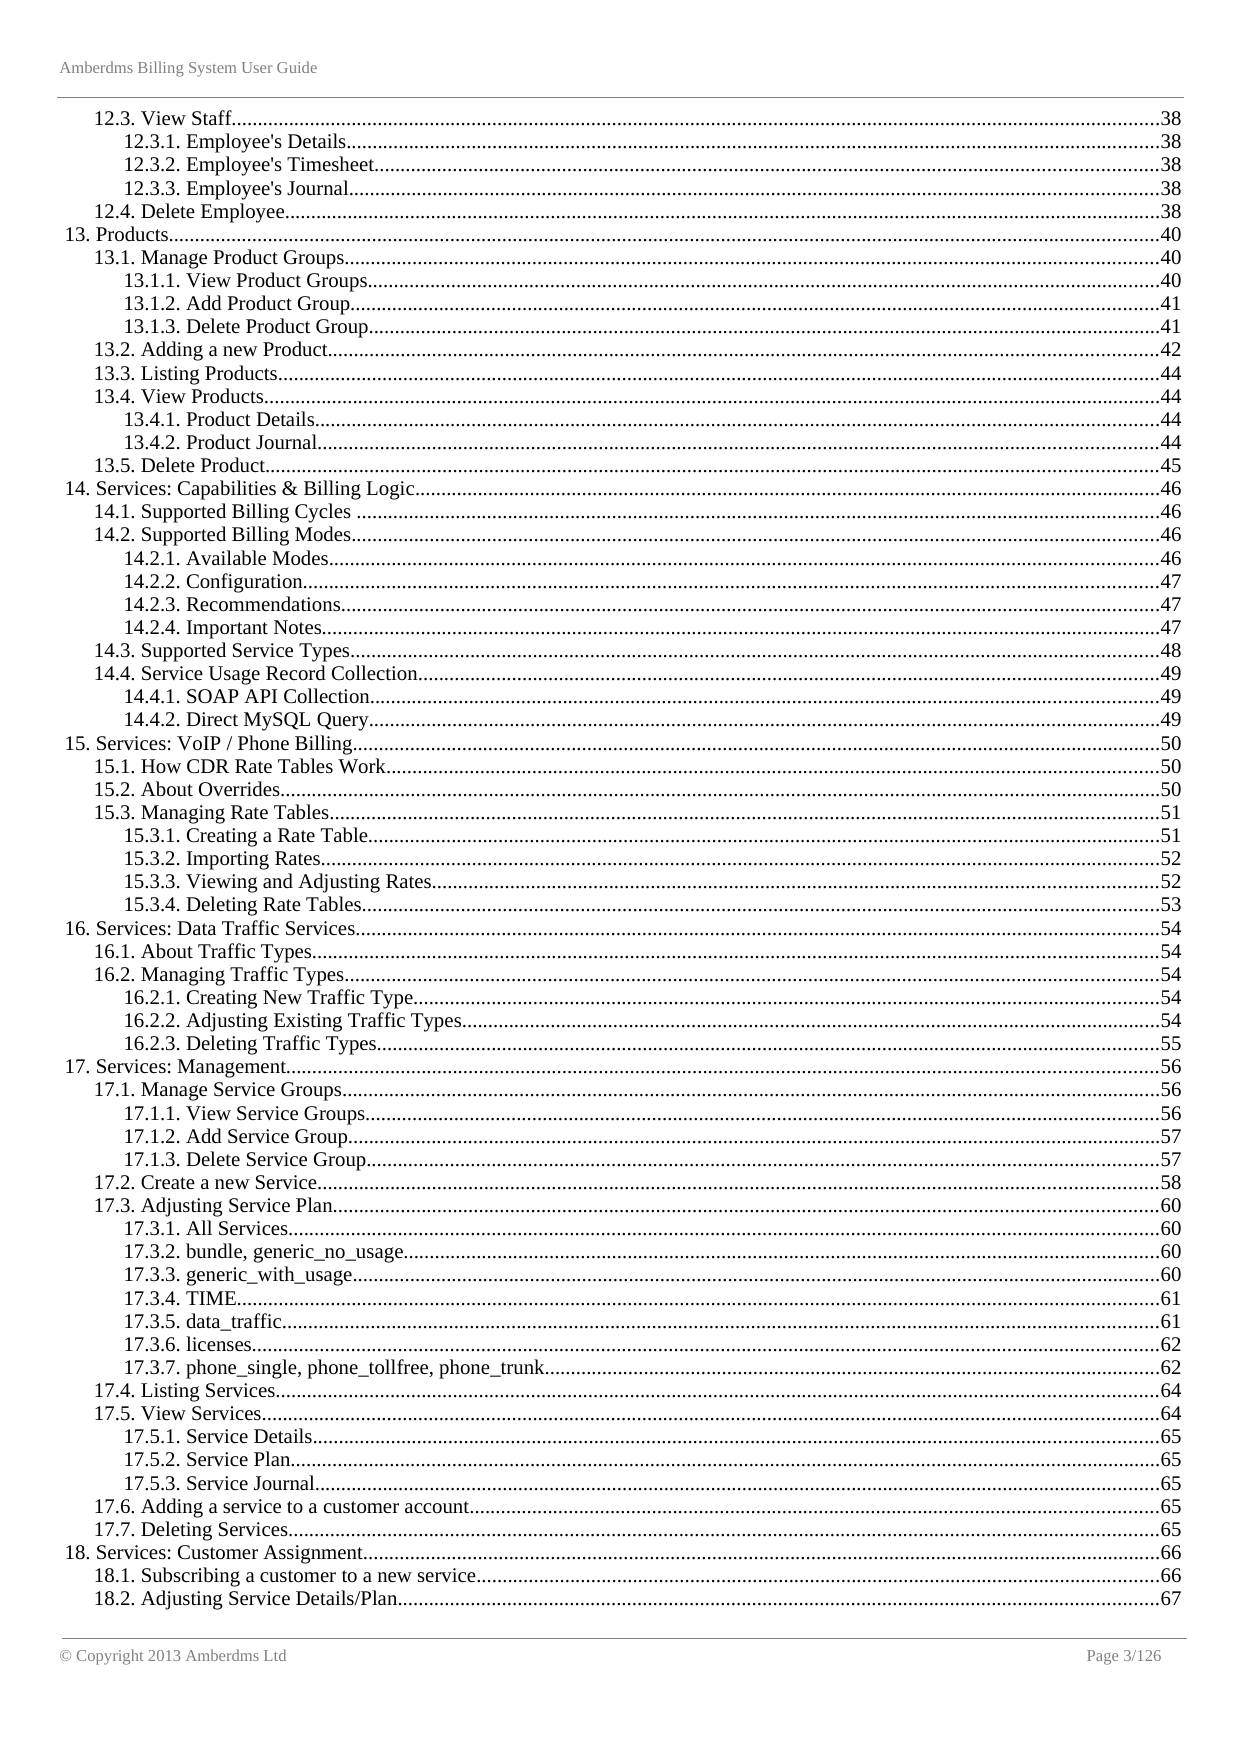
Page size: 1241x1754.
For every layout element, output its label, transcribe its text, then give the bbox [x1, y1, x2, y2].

text 17.5.3. Service Journal 65 [118, 1471, 1181, 1494]
text 13.2. Adding a new Product 42 [88, 338, 1181, 361]
text 17.2. Create a new Service 58 [88, 1171, 1181, 1194]
text 12.3.2. Employee's Timesheet 38 [118, 153, 1181, 176]
text 14.4.1. SOAP API Collection 49 [118, 685, 1181, 708]
text 15.3.4. Deleting Rate Tables 53 [118, 893, 1181, 916]
text 12.3. View Staff 38 [88, 107, 1181, 130]
text 12.3.1. Employee's Details 38 [118, 130, 1181, 153]
text 16.2.1. Creating New Traffic Type 54 [118, 986, 1181, 1009]
text 17.1.2. Add Service Group 57 [118, 1124, 1181, 1148]
text 14.4. Service Usage Record Collection 49 [88, 662, 1181, 685]
text 18.1. Subscribing a customer to a new service 66 [88, 1564, 1181, 1587]
text 16.1. About Traffic Types 54 [88, 939, 1181, 963]
text 17.3. Adjusting Service Plan 60 [88, 1194, 1181, 1217]
text 13.1.1. View Product Groups 40 [118, 269, 1181, 292]
text 14.3. Supported Service Types 48 [88, 639, 1181, 662]
text 16.2.2. Adjusting Existing Traffic Types 54 [118, 1009, 1181, 1032]
text 18.2. Adjusting Service Details/Plan 67 [88, 1587, 1181, 1610]
text 16.2. Managing Traffic Types 54 [88, 963, 1181, 986]
text 17.1.3. Delete Service Group 57 [118, 1148, 1181, 1171]
text 17.3.1. All Services 60 [118, 1217, 1181, 1240]
text 13.4.1. Product Details 44 [118, 408, 1181, 431]
text 15.3.1. Creating a Rate Table 51 [118, 824, 1181, 847]
text 17.5.1. Service Details 65 [118, 1425, 1181, 1448]
text 17.5. View Services 64 [88, 1402, 1181, 1425]
text 14.2.4. Important Notes 47 [118, 616, 1181, 639]
text 15. Services: VoIP / Phone Billing 50 [59, 731, 1181, 754]
text 15.3.2. Importing Rates 52 [118, 847, 1181, 870]
text 15.2. About Overrides 50 [88, 778, 1181, 801]
text 12.3.3. Employee's Journal 38 [118, 176, 1181, 199]
text 13.1.2. Add Product Group 41 [118, 292, 1181, 315]
text 13.4.2. Product Journal 44 [118, 431, 1181, 454]
text 14.2.3. Recommendations 47 [118, 593, 1181, 616]
text 15.1. How CDR Rate Tables Work 50 [88, 754, 1181, 778]
text 17.3.5. data_traffic 61 [118, 1309, 1181, 1333]
text 14.4.2. Direct MySQL Query 49 [118, 708, 1181, 731]
text 15.3. Managing Rate Tables 51 [88, 801, 1181, 824]
text 12.4. Delete Employee 38 [88, 199, 1181, 223]
text 16.2.3. Deleting Traffic Types 55 [118, 1032, 1181, 1055]
text 17.3.4. TIME 61 [118, 1286, 1181, 1309]
text 17.5.2. Service Plan 65 [118, 1448, 1181, 1471]
text 17.4. Listing Services 64 [88, 1379, 1181, 1402]
text 14.2.1. Available Modes 46 [118, 546, 1181, 569]
text 14.1. Supported Billing Cycles 46 [88, 500, 1181, 523]
text 17.7. Deleting Services 65 [88, 1518, 1181, 1541]
text 15.3.3. Viewing and Adjusting Rates 52 [118, 870, 1181, 893]
text 18. Services: Customer Assignment 66 [59, 1541, 1181, 1564]
text 17.3.3. generic_with_usage 60 [118, 1263, 1181, 1286]
text 14.2.2. Configuration 47 [118, 569, 1181, 593]
text 13.1.3. Delete Product Group 41 [118, 315, 1181, 338]
text 17.3.7. phone_single, phone_tollfree, phone_trunk 62 [118, 1356, 1181, 1379]
text 16. Services: Data Traffic Services 54 [59, 916, 1181, 939]
text 13.1. Manage Product Groups 40 [88, 246, 1181, 269]
text 14.2. Supported Billing Modes 46 [88, 523, 1181, 546]
text 13.3. Listing Products 44 [88, 361, 1181, 384]
text 13.5. Delete Product 45 [88, 454, 1181, 477]
text 14. Services: Capabilities & Billing Logic 46 [59, 477, 1181, 500]
text 17.3.2. bundle, generic_no_usage 60 [118, 1240, 1181, 1263]
text 17.1. Manage Service Groups 56 [88, 1078, 1181, 1101]
text 13. Products 40 [59, 223, 1181, 246]
text 17. Services: Management 56 [59, 1055, 1181, 1078]
text 17.1.1. View Service Groups 56 [118, 1101, 1181, 1124]
text 13.4. View Products 44 [88, 384, 1181, 408]
text 17.6. Adding a service to a customer account 65 [88, 1494, 1181, 1518]
text 17.3.6. licenses 62 [118, 1333, 1181, 1356]
